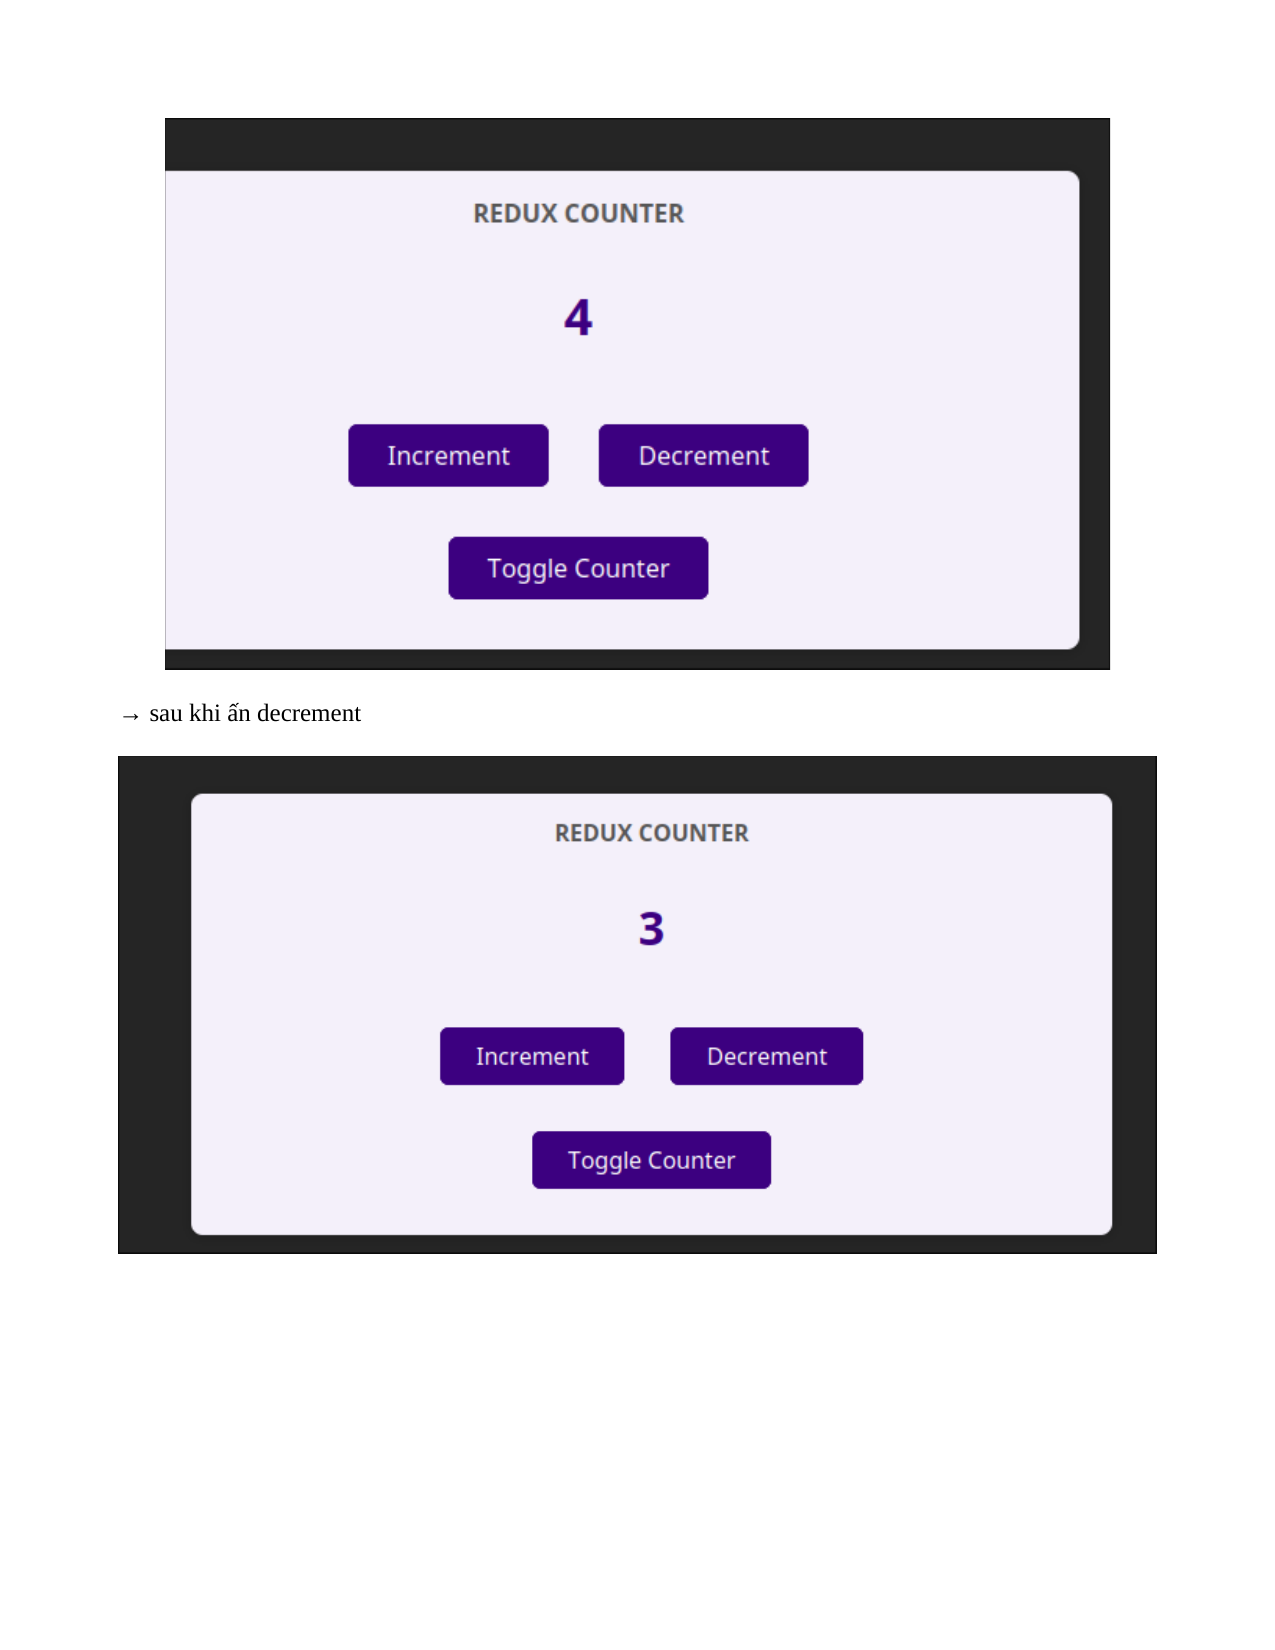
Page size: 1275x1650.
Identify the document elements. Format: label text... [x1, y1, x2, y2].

picture [118, 756, 1157, 1254]
picture [165, 118, 1111, 670]
text → sau khi ấn decrement [118, 698, 1157, 727]
